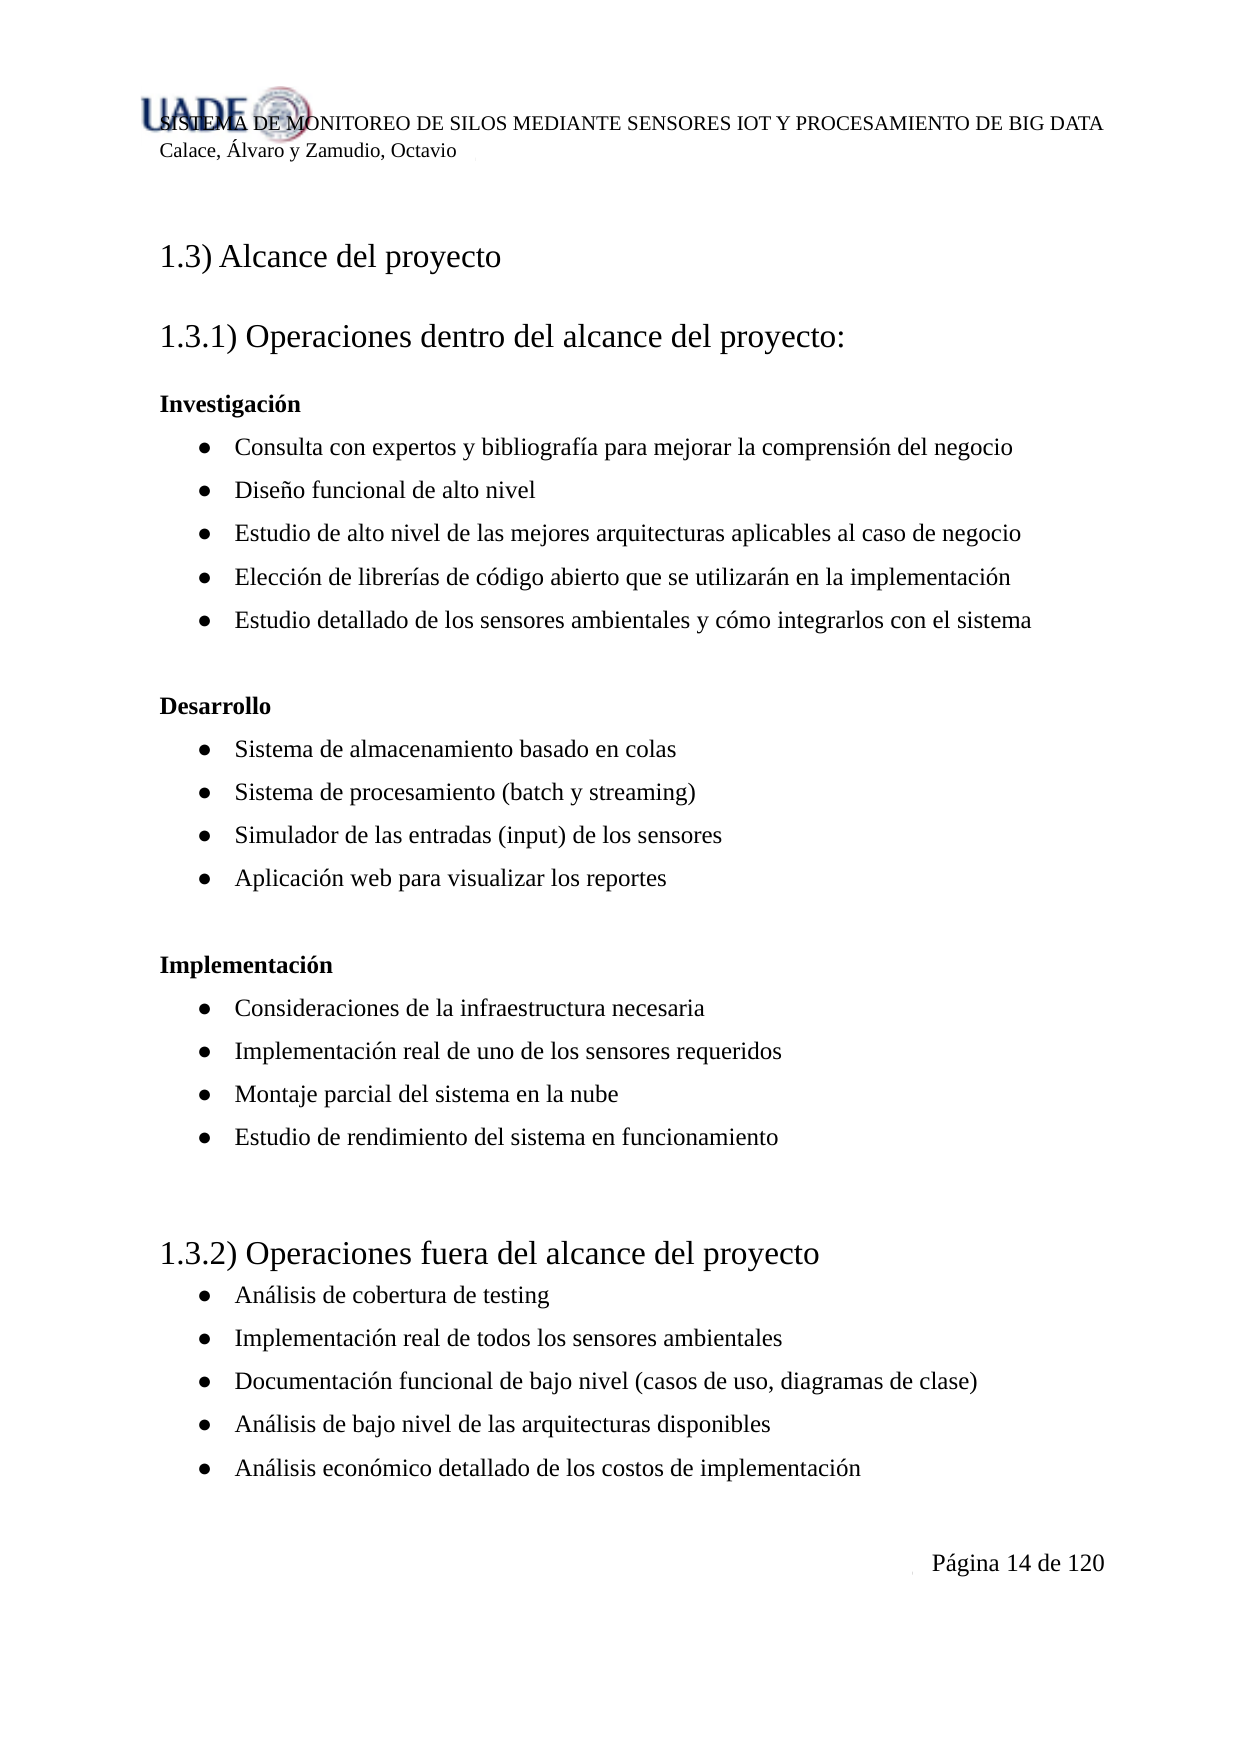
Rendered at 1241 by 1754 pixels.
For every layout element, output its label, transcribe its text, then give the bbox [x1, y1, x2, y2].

list Elección de librerías de código abierto que se utilizarán en la implementación [197, 562, 1104, 590]
list Documentación funcional de bajo nivel (casos de uso, diagramas de clase) [197, 1366, 1104, 1395]
text Investigación [159, 389, 1104, 418]
subtitle 1.3.1) Operaciones dentro del alcance del proyecto: [159, 316, 1104, 354]
list Sistema de almacenamiento basado en colas [197, 734, 1104, 763]
list Implementación real de todos los sensores ambientales [197, 1323, 1104, 1352]
text Desarrollo [159, 691, 1104, 720]
picture [140, 86, 314, 146]
list Consulta con expertos y bibliografía para mejorar la comprensión del negocio [197, 432, 1104, 461]
subtitle 1.3) Alcance del proyecto [159, 236, 1104, 274]
list Diseño funcional de alto nivel [197, 475, 1104, 504]
text Implementación [159, 950, 1104, 978]
list Montaje parcial del sistema en la nube [197, 1079, 1104, 1108]
list Implementación real de uno de los sensores requeridos [197, 1036, 1104, 1065]
subtitle 1.3.2) Operaciones fuera del alcance del proyecto [159, 1233, 1104, 1272]
list Análisis económico detallado de los costos de implementación [197, 1453, 1104, 1481]
list Sistema de procesamiento (batch y streaming) [197, 777, 1104, 806]
list Análisis de cobertura de testing [197, 1280, 1104, 1309]
list Estudio detallado de los sensores ambientales y cómo integrarlos con el sistema [197, 605, 1104, 633]
list Aplicación web para visualizar los reportes [197, 863, 1104, 892]
list Estudio de rendimiento del sistema en funcionamiento [197, 1122, 1104, 1151]
list Simulador de las entradas (input) de los sensores [197, 820, 1104, 849]
list Estudio de alto nivel de las mejores arquitecturas aplicables al caso de negocio [197, 518, 1104, 547]
list Consideraciones de la infraestructura necesaria [197, 993, 1104, 1022]
list Análisis de bajo nivel de las arquitecturas disponibles [197, 1409, 1104, 1438]
